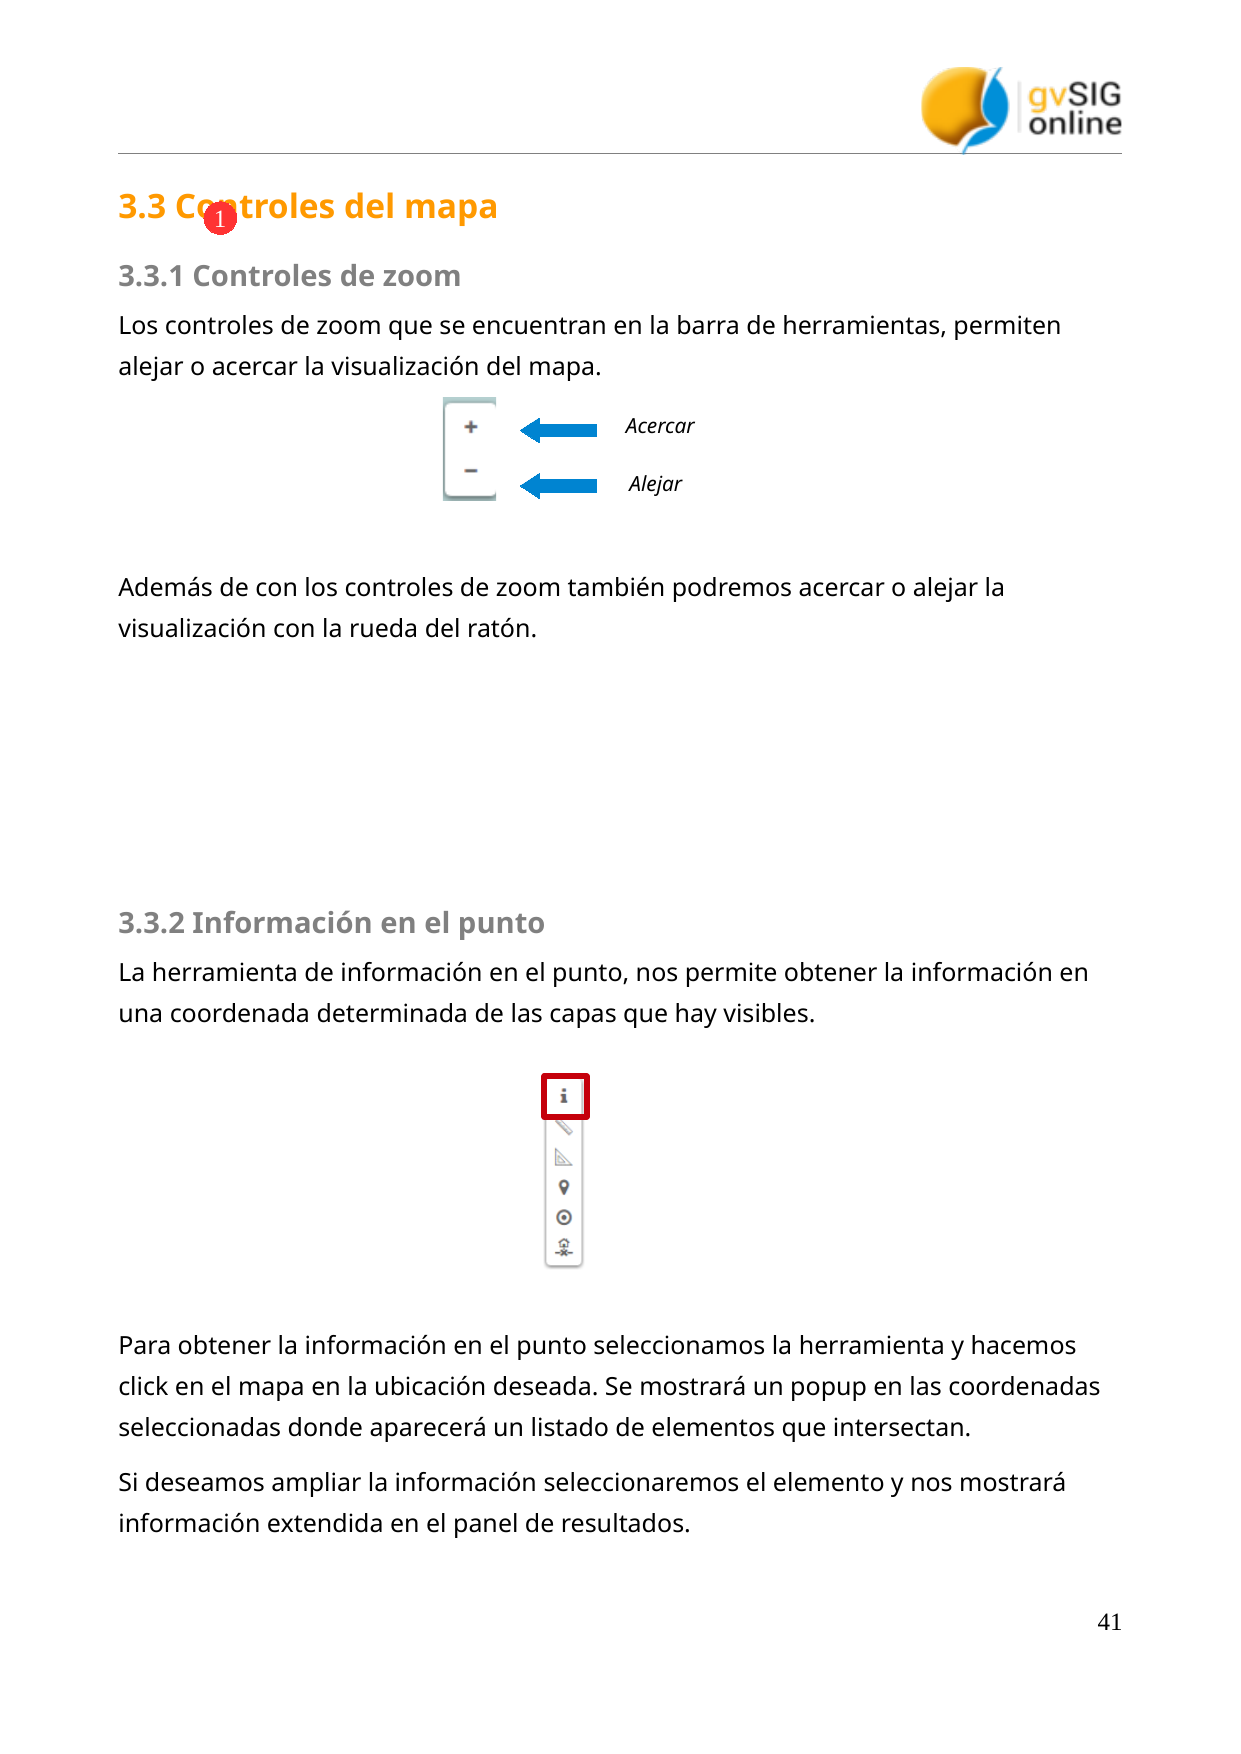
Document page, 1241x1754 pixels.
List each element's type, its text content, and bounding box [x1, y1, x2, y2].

text Para obtener la información en el punto seleccionamos la herramienta y hacemos click en el mapa en la ubicación deseada. Se mostrará un popup en las coordenadas seleccionadas donde aparecerá un listado de elementos que intersectan. [118, 1328, 1122, 1443]
picture [442, 397, 497, 501]
text Además de con los controles de zoom también podremos acercar o alejar la visualización con la rueda del ratón. [118, 570, 1122, 645]
text Los controles de zoom que se encuentran en la barra de herramientas, permiten alejar o acercar la visualización del mapa. [118, 307, 1122, 382]
subtitle 3.3 Controles del mapa [118, 182, 1122, 228]
picture [547, 1079, 584, 1114]
subtitle 3.3.1 Controles de zoom [118, 255, 1122, 295]
subtitle 3.3.2 Información en el punto [118, 902, 1122, 942]
picture [921, 67, 1122, 155]
picture [542, 1120, 587, 1271]
text Si deseamos ampliar la información seleccionaremos el elemento y nos mostrará información extendida en el panel de resultados. [118, 1465, 1122, 1540]
text La herramienta de información en el punto, nos permite obtener la información en una coordenada determinada de las capas que hay visibles. [118, 954, 1122, 1029]
